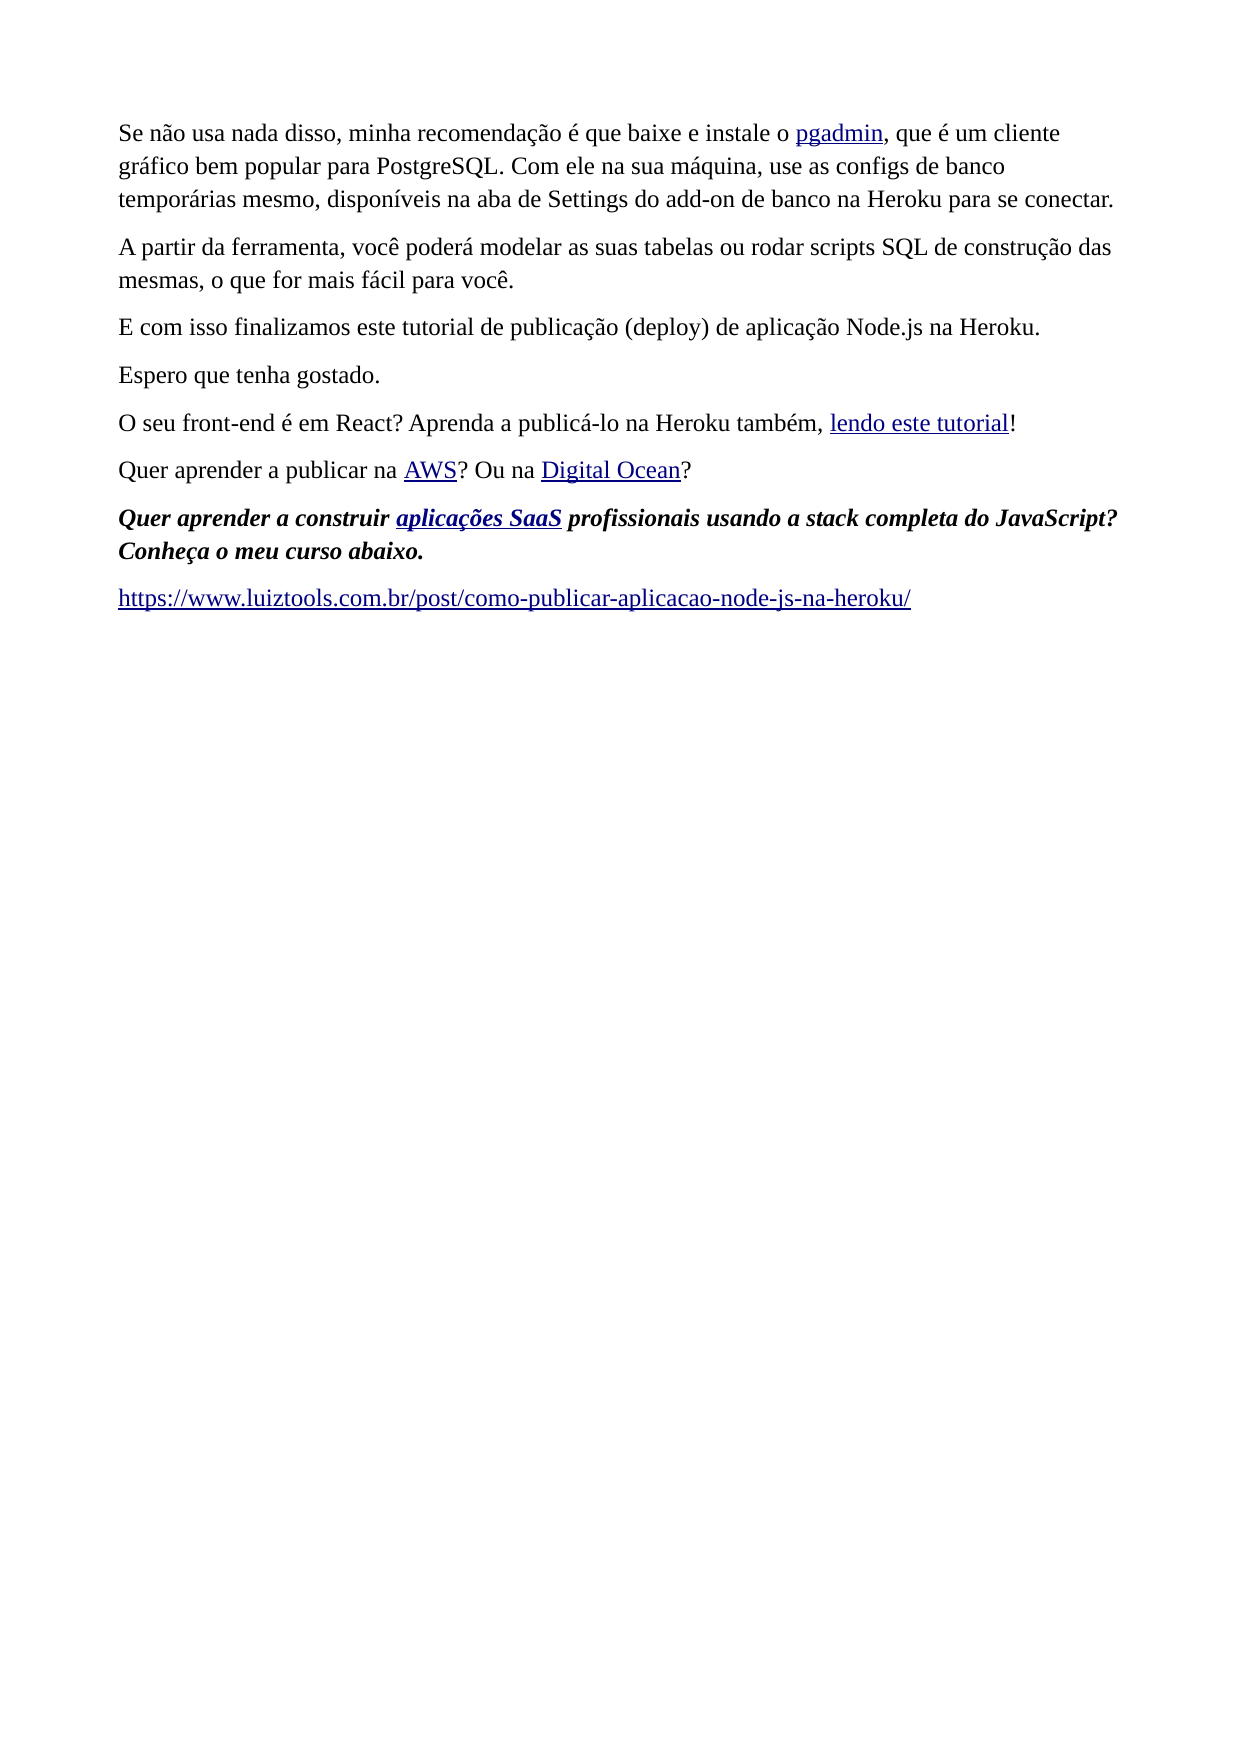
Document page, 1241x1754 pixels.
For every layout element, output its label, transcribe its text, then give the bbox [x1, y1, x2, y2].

text A partir da ferramenta, você poderá modelar as suas tabelas ou rodar scripts SQL de construção das mesmas, o que for mais fácil para você. [118, 232, 1122, 293]
text E com isso finalizamos este tutorial de publicação (deploy) de aplicação Node.js na Heroku. [118, 312, 1122, 341]
text Quer aprender a publicar na AWS? Ou na Digital Ocean? [118, 455, 1122, 484]
text O seu front-end é em React? Aprenda a publicá-lo na Heroku também, lendo este tutorial! [118, 408, 1122, 436]
text Quer aprender a construir aplicações SaaS profissionais usando a stack completa do JavaScript? Conheça o meu curso abaixo. [118, 503, 1122, 564]
text Espero que tenha gostado. [118, 360, 1122, 389]
text https://www.luiztools.com.br/post/como-publicar-aplicacao-node-js-na-heroku/ [118, 583, 1122, 612]
text Se não usa nada disso, minha recomendação é que baixe e instale o pgadmin, que é um cliente gráfico bem popular para PostgreSQL. Com ele na sua máquina, use as configs de banco temporárias mesmo, disponíveis na aba de Settings do add-on de banco na Heroku para se conectar. [118, 118, 1122, 213]
